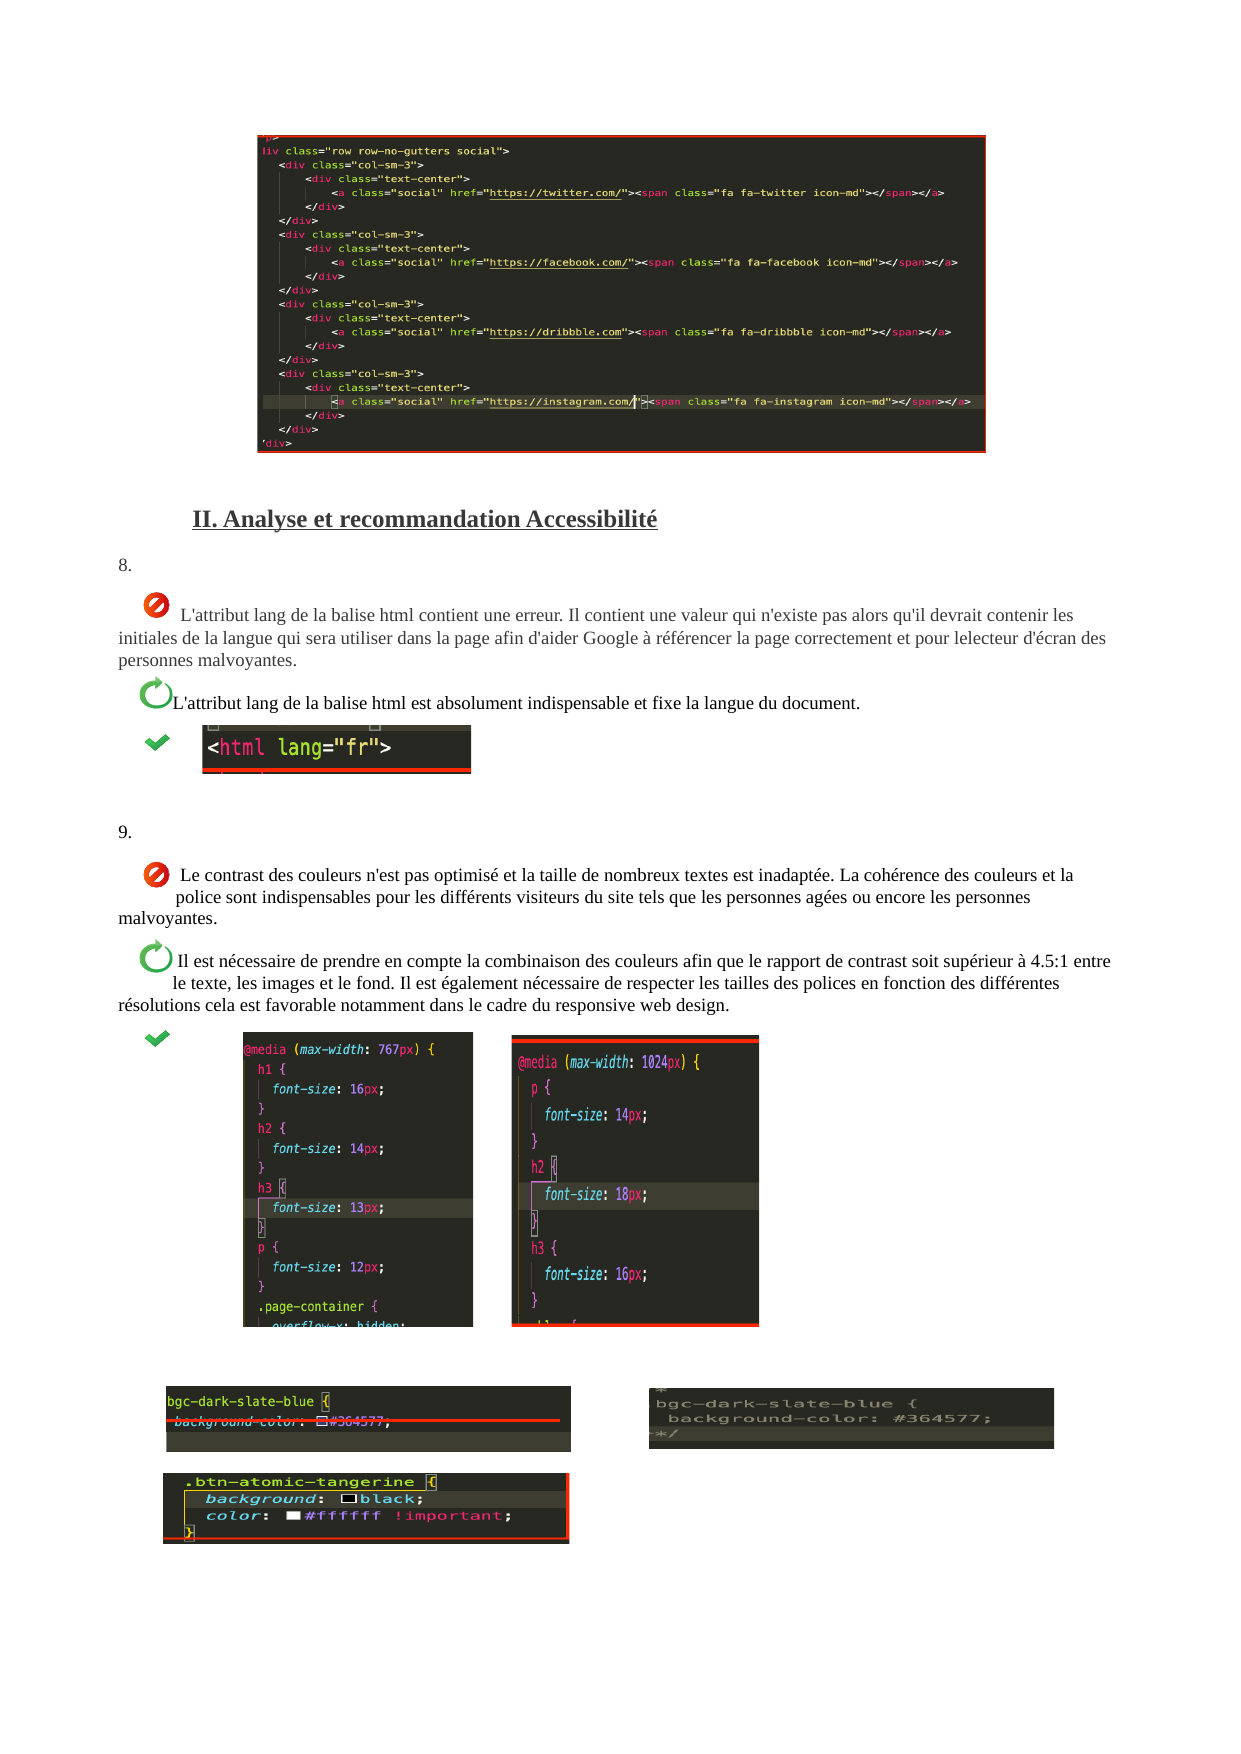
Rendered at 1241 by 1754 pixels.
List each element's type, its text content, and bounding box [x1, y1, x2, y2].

text 8. [118, 554, 1122, 576]
picture [511, 1035, 760, 1327]
picture [139, 939, 173, 973]
text Il est nécessaire de prendre en compte la combinaison des couleurs afin que le rapport de contrast soit supérieur à 4.5:1 entre le texte, les images et le fond. Il est également nécessaire de respecter les tailles des polices en fonction des différentes résolutions cela est favorable notamment dans le cadre du responsive web design. [118, 950, 1122, 1015]
picture [243, 1032, 474, 1327]
picture [166, 1386, 571, 1452]
picture [163, 1473, 570, 1544]
text Le contrast des couleurs n'est pas optimisé et la taille de nombreux textes est inadaptée. La cohérence des couleurs et la police sont indispensables pour les différents visiteurs du site tels que les personnes agées ou encore les personnes malvoyantes. [118, 864, 1122, 929]
picture [649, 1388, 1055, 1449]
text II. Analyse et recommandation Accessibilité [118, 504, 1122, 533]
picture [139, 676, 173, 709]
text 9. [118, 821, 1122, 842]
picture [257, 135, 986, 453]
text L'attribut lang de la balise html contient une erreur. Il contient une valeur qui n'existe pas alors qu'il devrait contenir les initiales de la langue qui sera utiliser dans la page afin d'aider Google à référencer la page correctement et pour lelecteur d'écran des personnes malvoyantes. [118, 601, 1122, 670]
picture [202, 725, 472, 774]
text L'attribut lang de la balise html est absolument indispensable et fixe la langue du document. [118, 692, 1122, 713]
